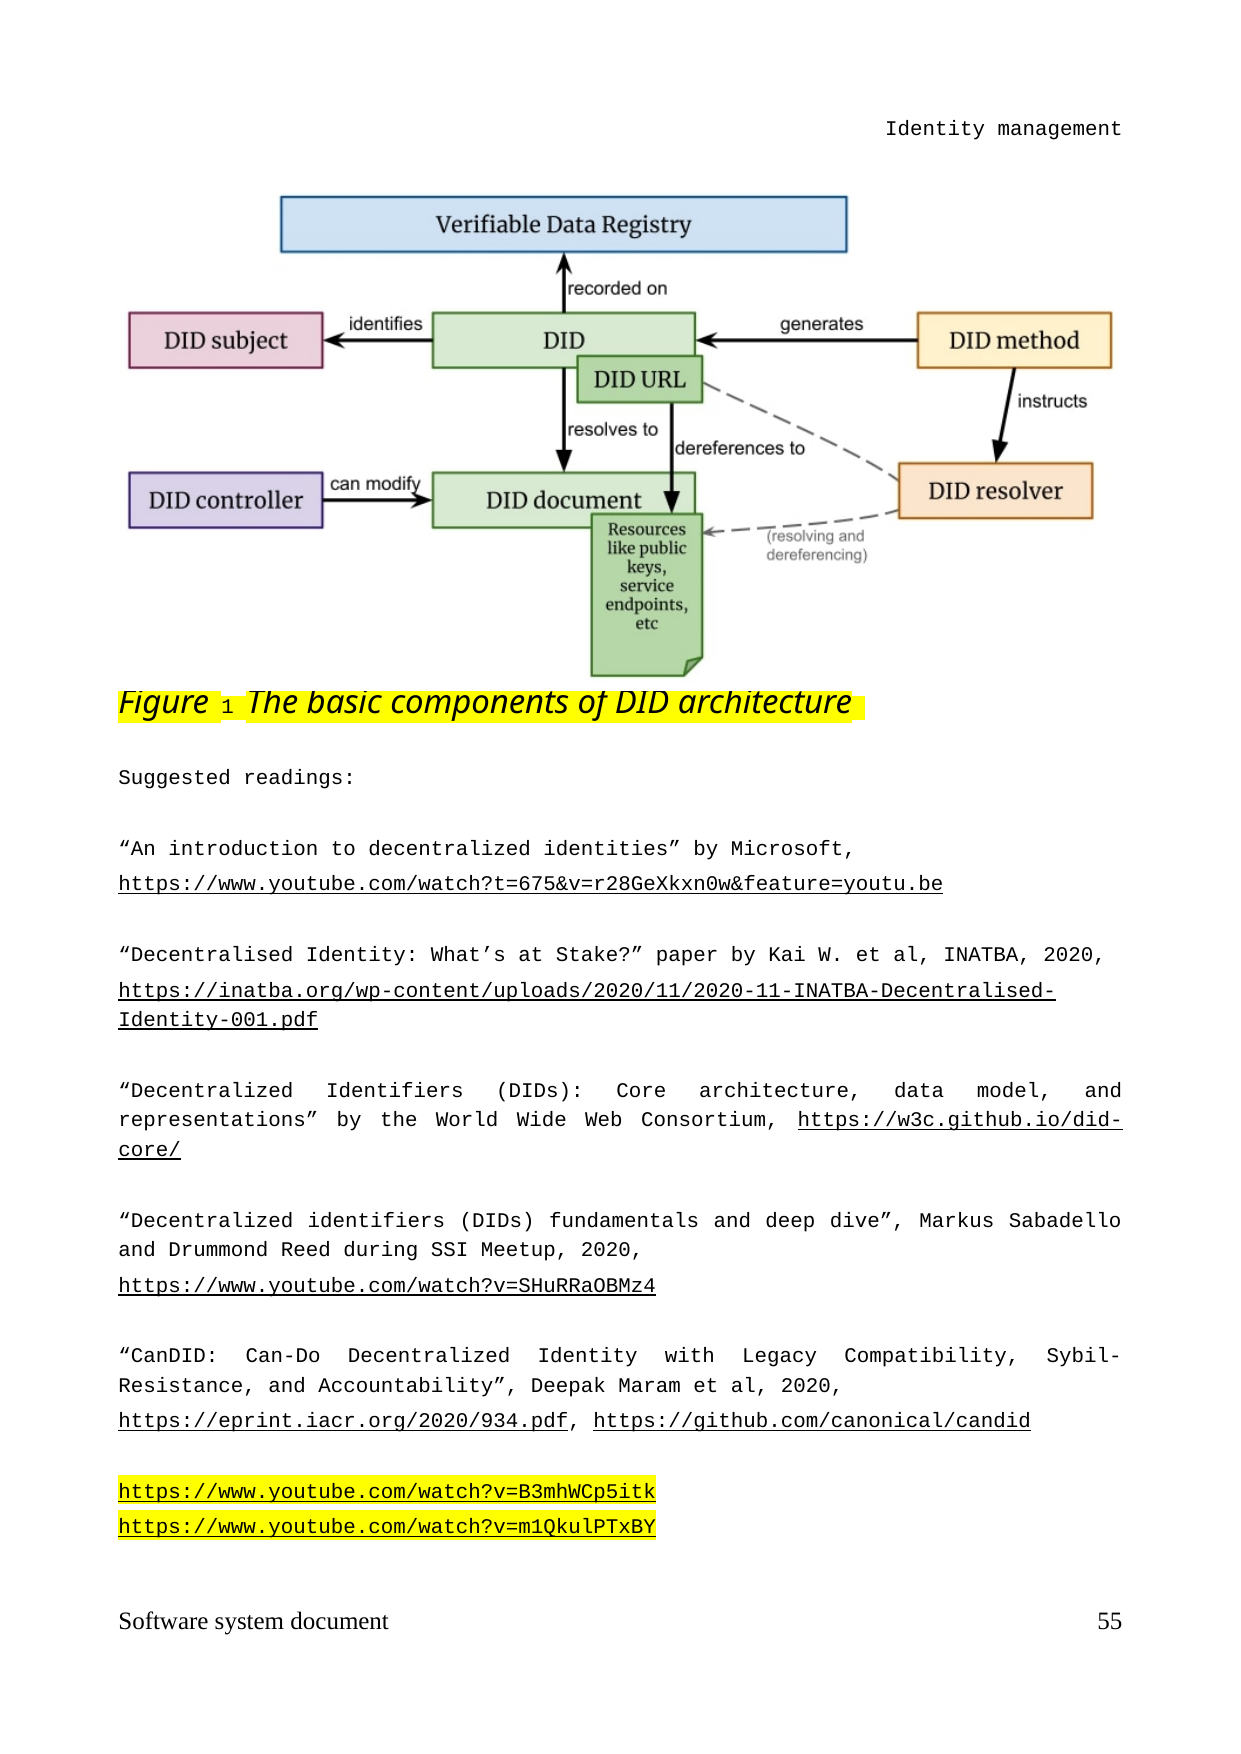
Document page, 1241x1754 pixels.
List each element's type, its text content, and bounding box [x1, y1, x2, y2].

text https://inatba.org/wp-content/uploads/2020/11/2020-11-INATBA-Decentralised-Identity-001.pdf [118, 973, 1122, 1032]
text Suggested readings: [118, 761, 1122, 790]
text Figure 1 The basic components of DID architecture [118, 691, 602, 719]
text https://www.youtube.com/watch?v=m1QkulPTxBY [118, 1510, 1122, 1540]
text https://www.youtube.com/watch?v=B3mhWCp5itk [118, 1475, 1122, 1504]
text https://eprint.iacr.org/2020/934.pdf, https://github.com/canonical/candid [118, 1404, 1122, 1434]
text “Decentralised Identity: What’s at Stake?” paper by Kai W. et al, INATBA, 2020, [118, 938, 1122, 967]
picture [118, 177, 1123, 691]
text “An introduction to decentralized identities” by Microsoft, [118, 832, 1122, 861]
text https://www.youtube.com/watch?v=SHuRRaOBMz4 [118, 1268, 1122, 1298]
text https://www.youtube.com/watch?t=675&v=r28GeXkxn0w&feature=youtu.be [118, 867, 1122, 897]
text “CanDID: Can-Do Decentralized Identity with Legacy Compatibility, Sybil-Resistance, and Accountability”, Deepak Maram et al, 2020, [118, 1339, 1122, 1398]
text “Decentralized Identifiers (DIDs): Core architecture, data model, and representations” by the World Wide Web Consortium, https://w3c.github.io/did-core/ [118, 1074, 1122, 1162]
text Figure 1 The basic components of DID architecture [599, 691, 1122, 719]
text “Decentralized identifiers (DIDs) fundamentals and deep dive”, Markus Sabadello and Drummond Reed during SSI Meetup, 2020, [118, 1203, 1122, 1262]
